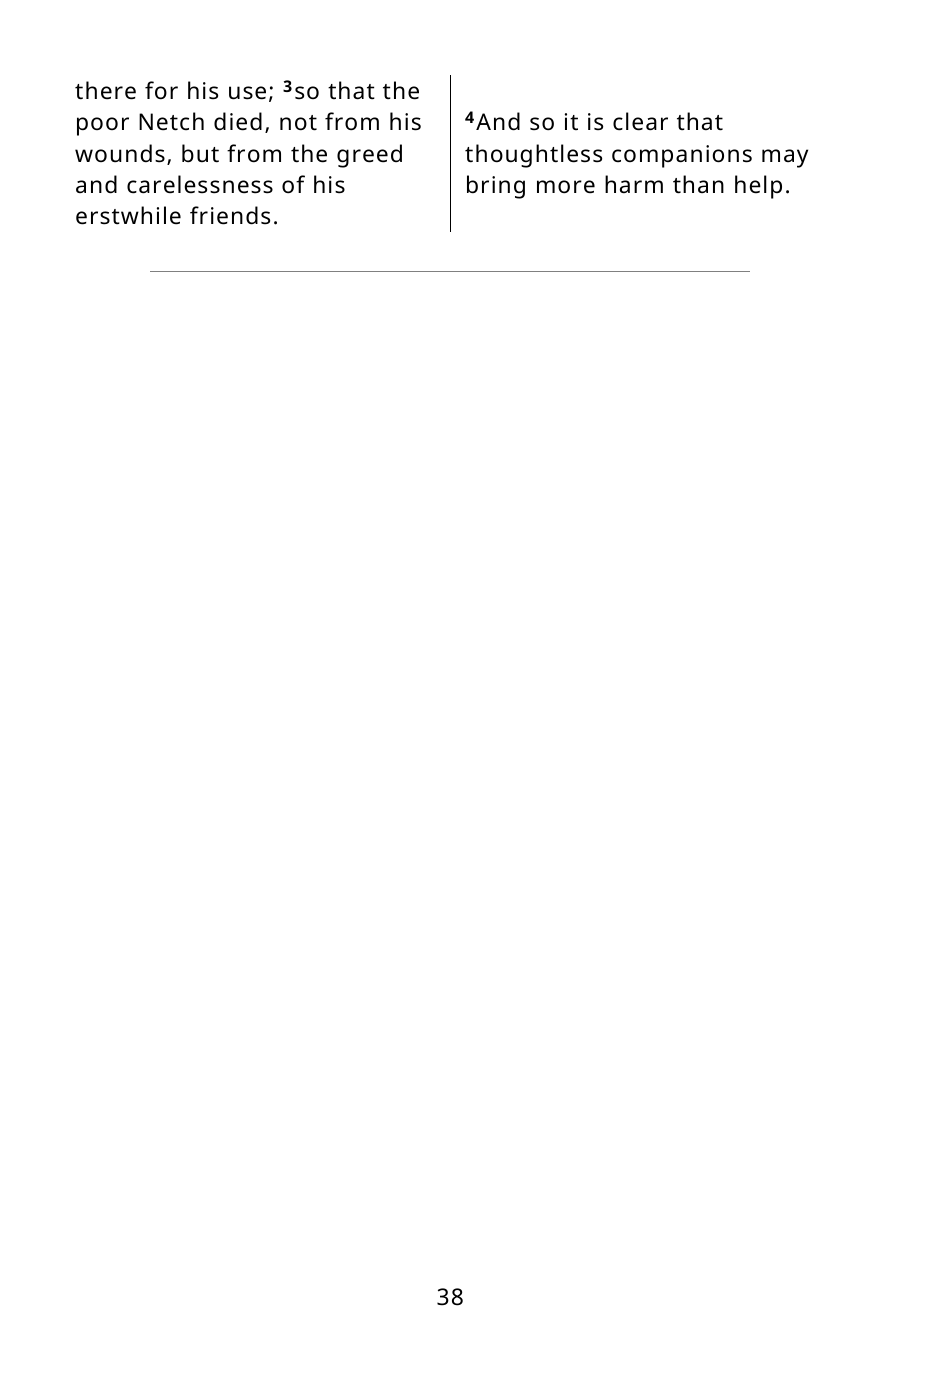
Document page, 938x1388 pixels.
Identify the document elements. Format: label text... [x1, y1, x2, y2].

text there for his use; 3so that the poor Netch died, not from his wounds, but from the greed and carelessness of his erstwhile friends. [75, 75, 435, 231]
text 4And so it is clear that thoughtless companions may bring more harm than help. [465, 106, 825, 200]
